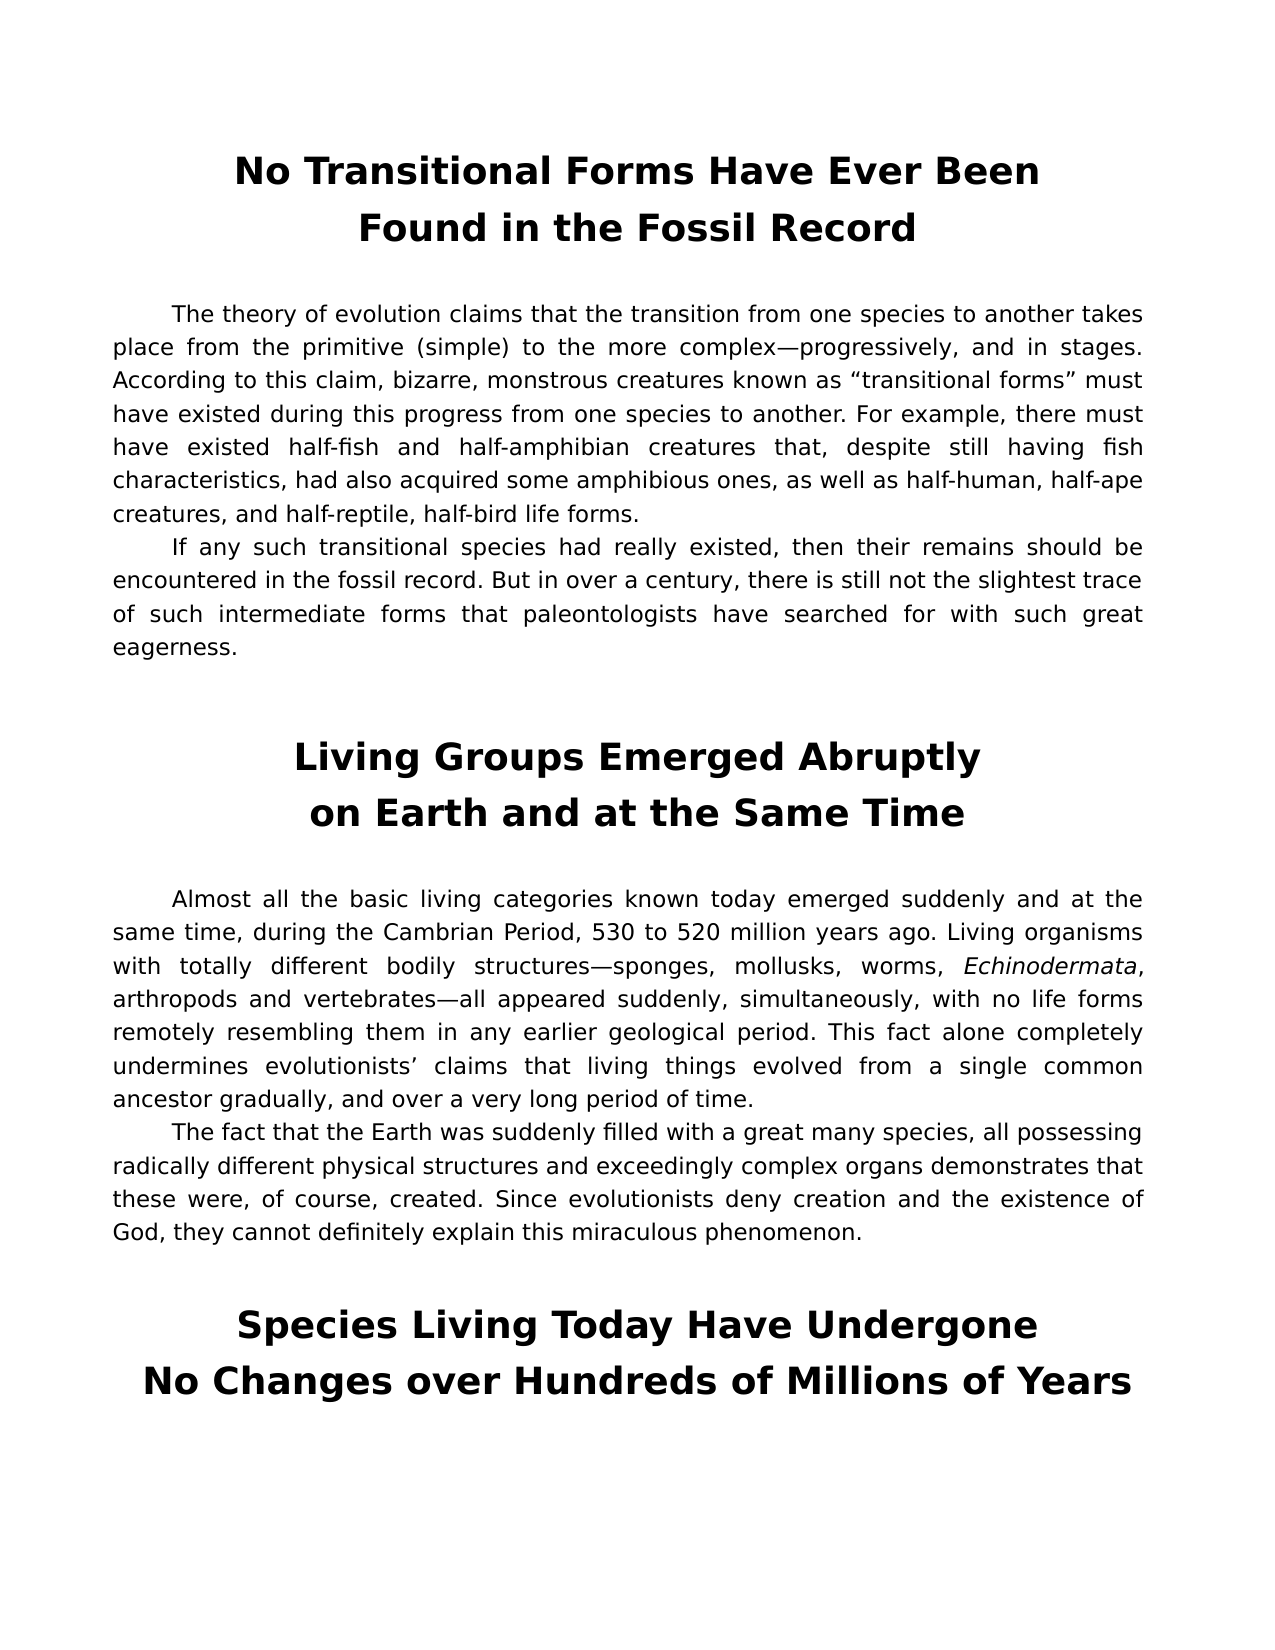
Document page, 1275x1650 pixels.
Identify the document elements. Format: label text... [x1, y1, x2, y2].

subtitle No Transitional Forms Have Ever Been [112, 150, 1162, 194]
text Almost all the basic living categories known today emerged suddenly and at the same time, during the Cambrian Period, 530 to 520 million years ago. Living organisms with totally different bodily structures—sponges, mollusks, worms, Echinodermata, arthropods and vertebrates—all appeared suddenly, simultaneously, with no life forms remotely resembling them in any earlier geological period. This fact alone completely undermines evolutionists’ claims that living things evolved from a single common ancestor gradually, and over a very long period of time. [112, 881, 1145, 1114]
subtitle No Changes over Hundreds of Millions of Years [112, 1360, 1162, 1403]
text The theory of evolution claims that the transition from one species to another takes place from the primitive (simple) to the more complex—progressively, and in stages. According to this claim, bizarre, monstrous creatures known as “transitional forms” must have existed during this progress from one species to another. For example, there must have existed half-fish and half-amphibian creatures that, despite still having fish characteristics, had also acquired some amphibious ones, as well as half-human, half-ape creatures, and half-reptile, half-bird life forms. [112, 296, 1145, 529]
subtitle Living Groups Emerged Abruptly [112, 735, 1162, 779]
subtitle Found in the Fossil Record [112, 206, 1162, 250]
subtitle on Earth and at the Same Time [112, 791, 1162, 835]
text The fact that the Earth was suddenly filled with a great many species, all possessing radically different physical structures and exceedingly complex organs demonstrates that these were, of course, created. Since evolutionists deny creation and the existence of God, they cannot definitely explain this miraculous phenomenon. [112, 1114, 1145, 1247]
subtitle Species Living Today Have Undergone [112, 1304, 1162, 1347]
text If any such transitional species had really existed, then their remains should be encountered in the fossil record. But in over a century, there is still not the slightest trace of such intermediate forms that paleontologists have searched for with such great eagerness. [112, 529, 1145, 662]
